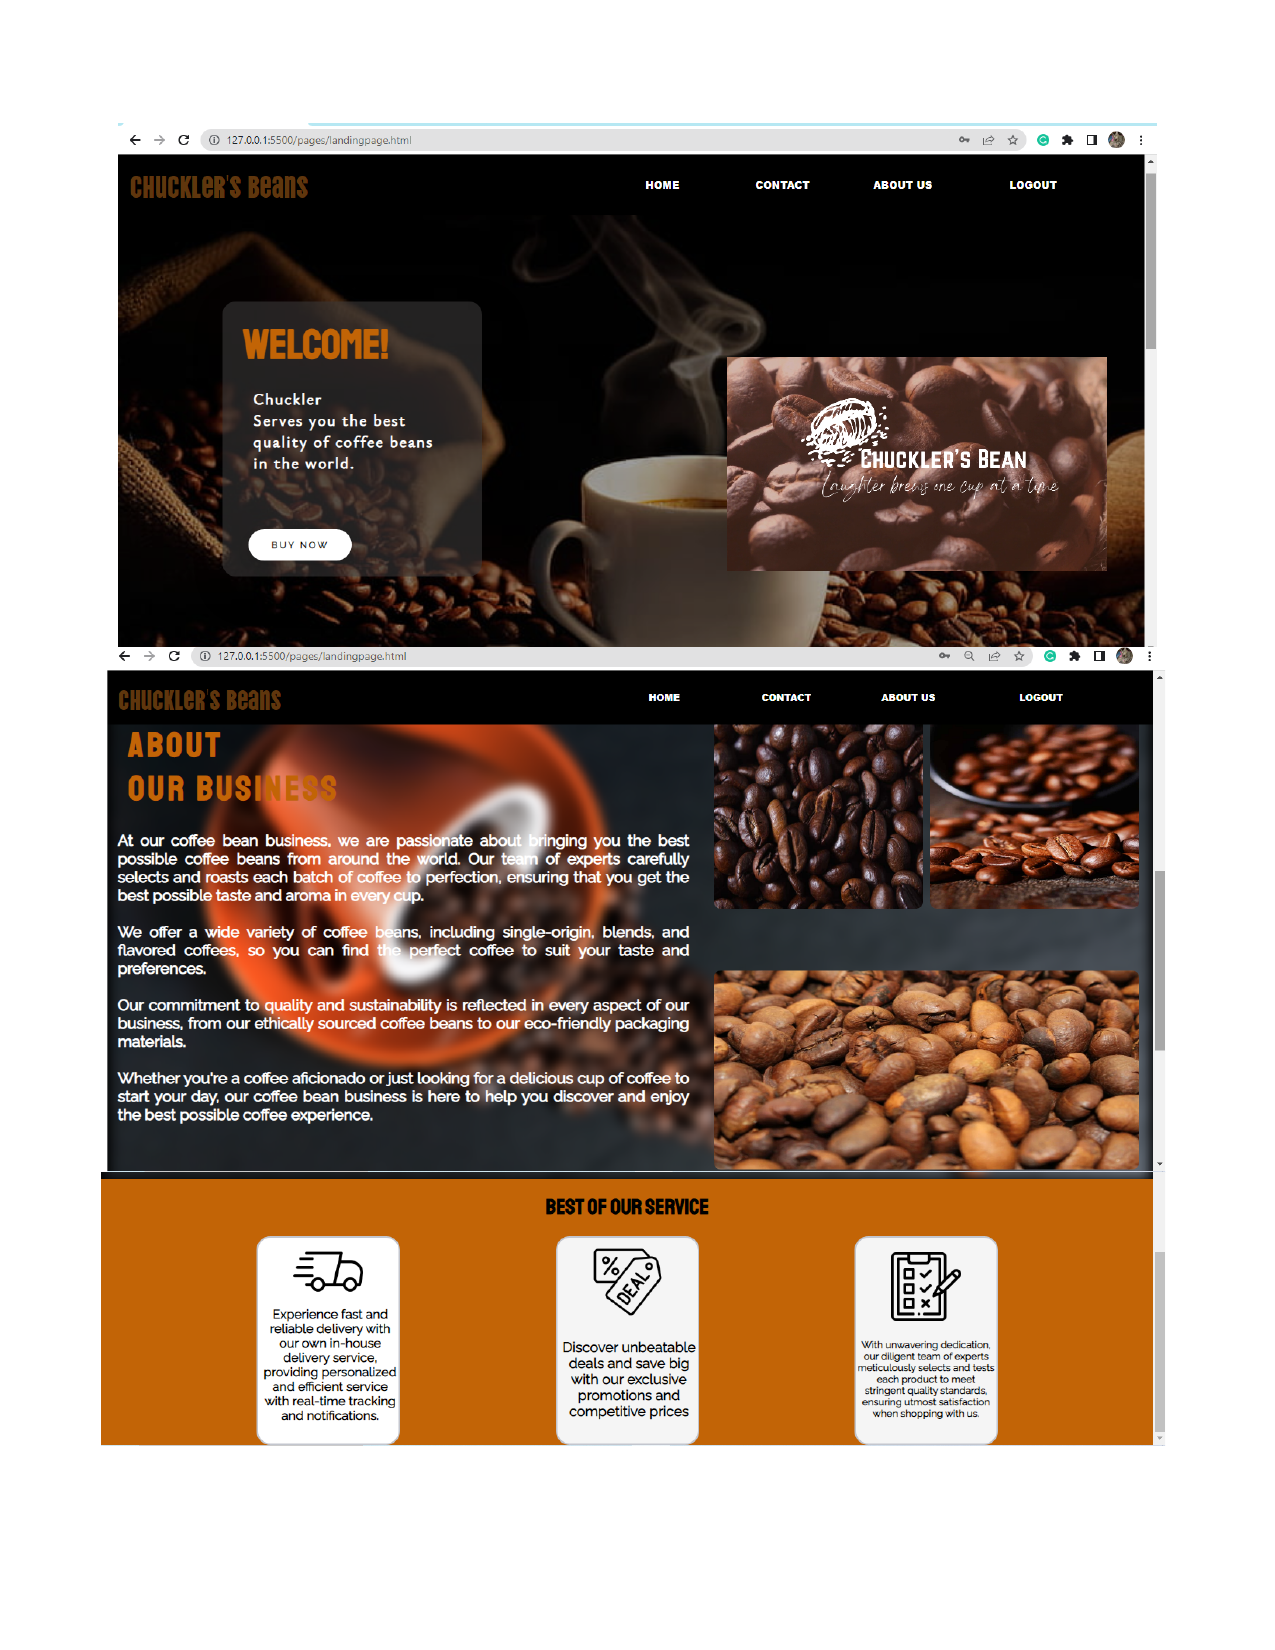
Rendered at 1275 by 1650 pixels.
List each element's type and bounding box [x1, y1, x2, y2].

picture [106, 123, 1166, 1446]
